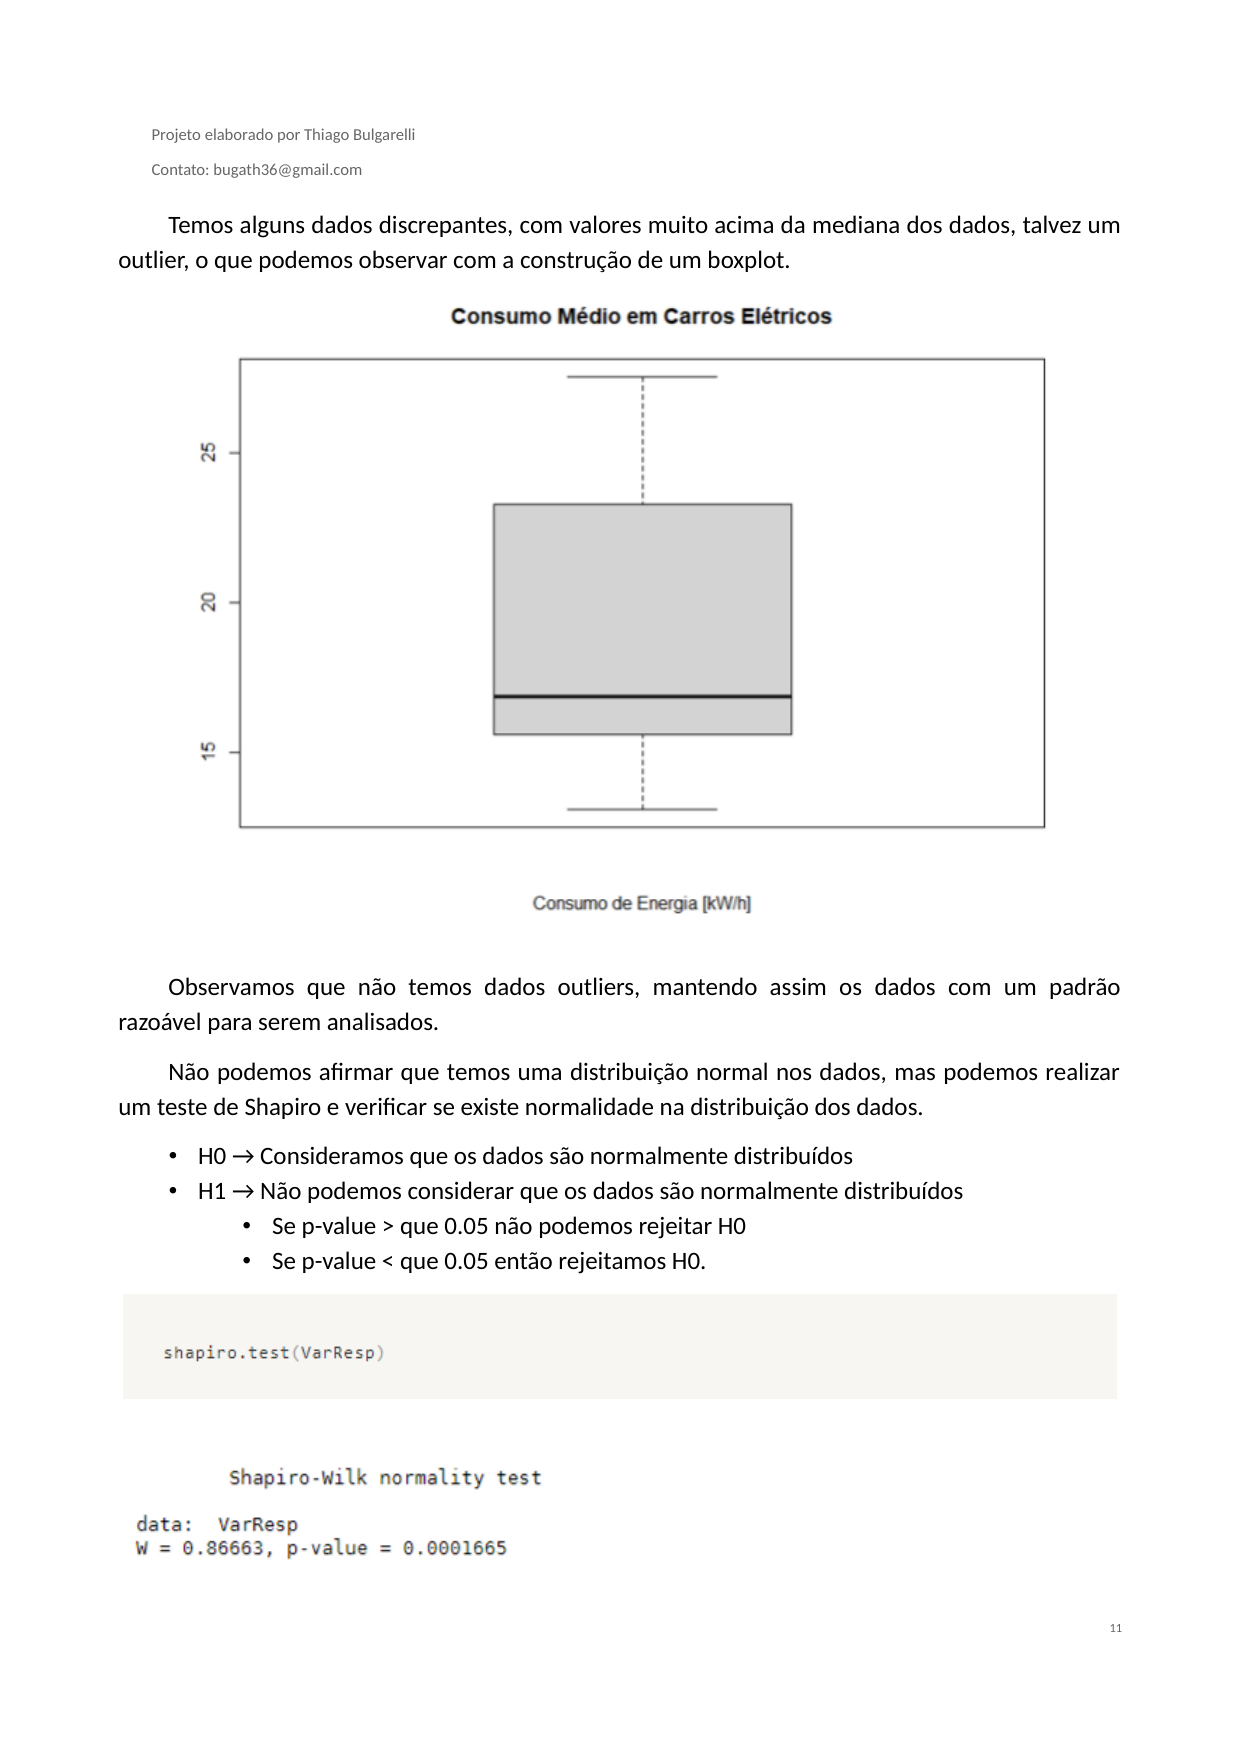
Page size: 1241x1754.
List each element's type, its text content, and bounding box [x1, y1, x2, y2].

list Se p-value > que 0.05 não podemos rejeitar H0 [236, 1210, 1122, 1241]
list Se p-value < que 0.05 então rejeitamos H0. [236, 1245, 1122, 1276]
picture [122, 293, 1118, 917]
text Temos alguns dados discrepantes, com valores muito acima da mediana dos dados, talvez um outlier, o que podemos observar com a construção de um boxplot. [118, 209, 1122, 274]
text Observamos que não temos dados outliers, mantendo assim os dados com um padrão razoável para serem analisados. [118, 971, 1122, 1037]
list H1 → Não podemos considerar que os dados são normalmente distribuídos [162, 1175, 1122, 1206]
text Não podemos afirmar que temos uma distribuição normal nos dados, mas podemos realizar um teste de Shapiro e verificar se existe normalidade na distribuição dos dados. [118, 1056, 1122, 1121]
list H0 → Consideramos que os dados são normalmente distribuídos [162, 1140, 1122, 1171]
picture [123, 1294, 1118, 1399]
picture [126, 1452, 1131, 1562]
